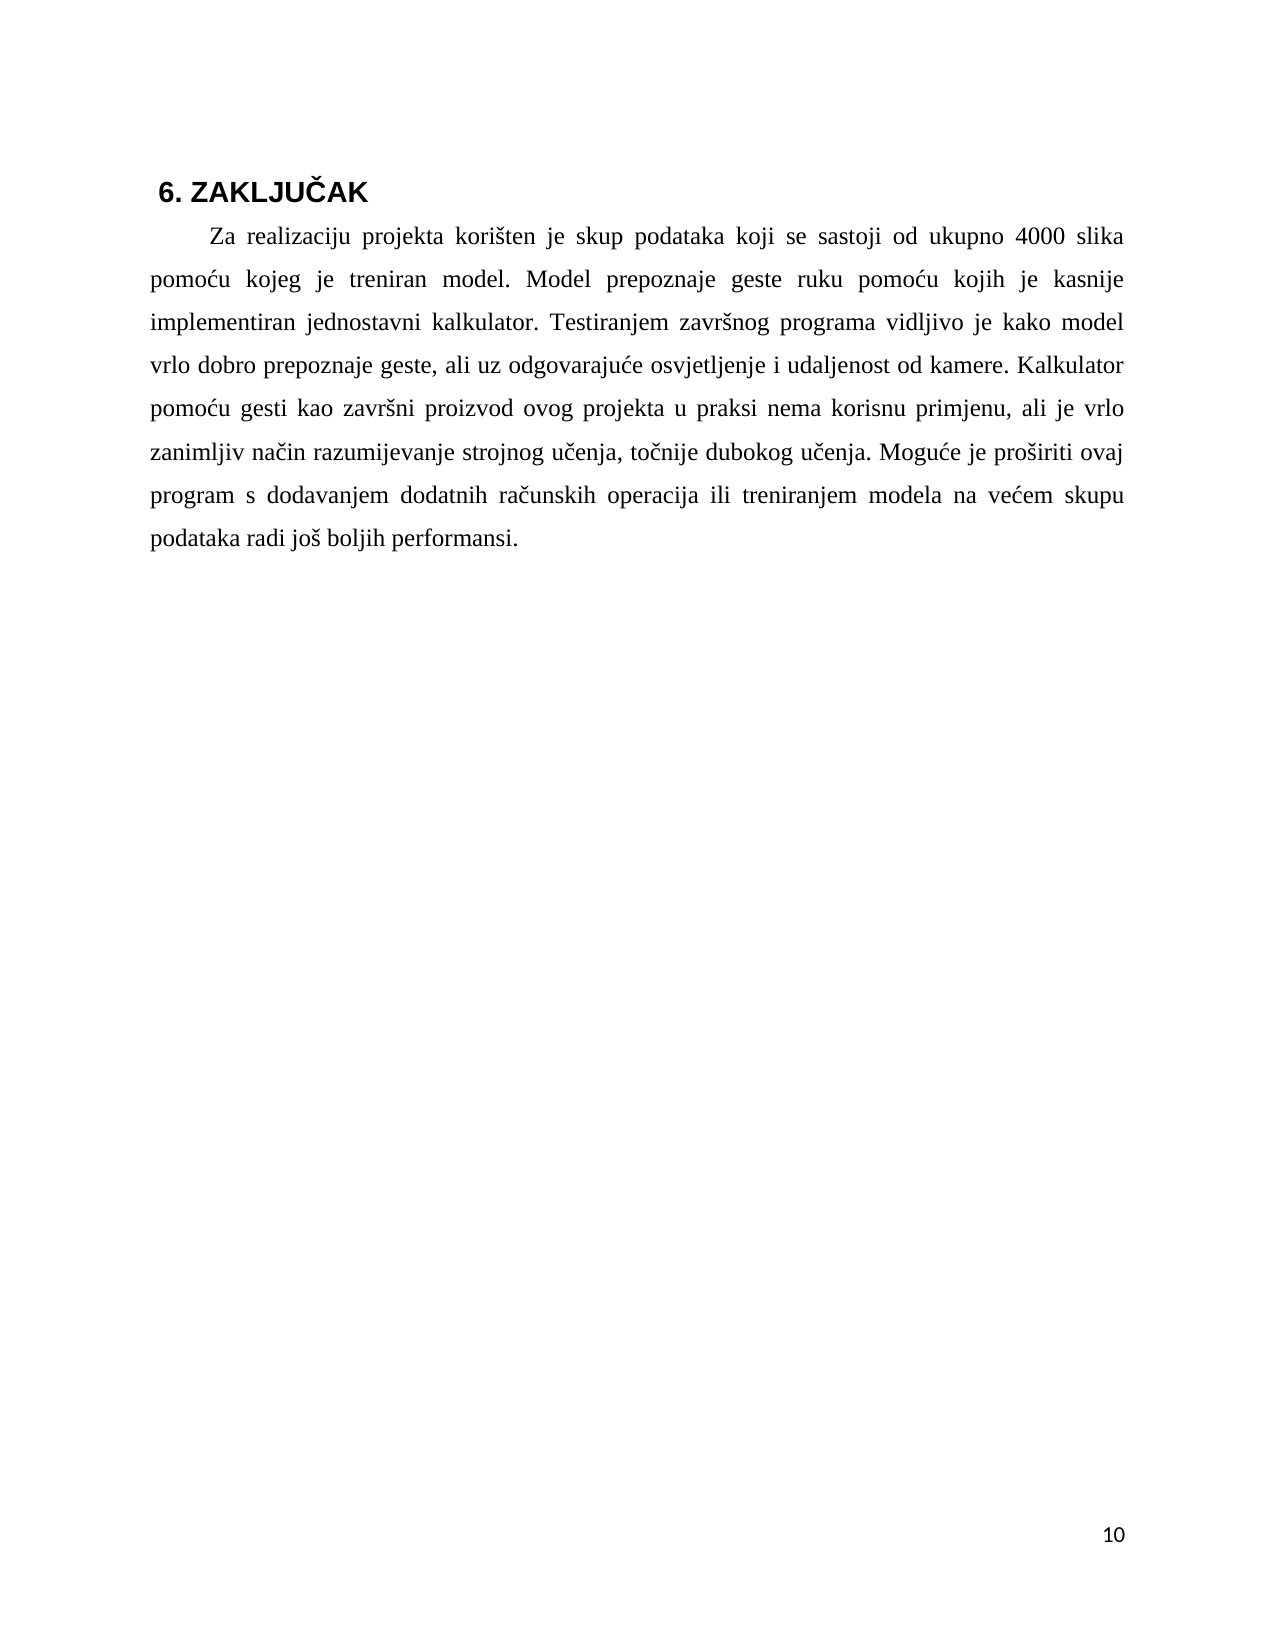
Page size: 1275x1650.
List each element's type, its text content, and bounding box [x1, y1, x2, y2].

subtitle 6. ZAKLJUČAK [150, 175, 1125, 208]
text Za realizaciju projekta korišten je skup podataka koji se sastoji od ukupno 4000 slika pomoću kojeg je treniran model. Model prepoznaje geste ruku pomoću kojih je kasnije implementiran jednostavni kalkulator. Testiranjem završnog programa vidljivo je kako model vrlo dobro prepoznaje geste, ali uz odgovarajuće osvjetljenje i udaljenost od kamere. Kalkulator pomoću gesti kao završni proizvod ovog projekta u praksi nema korisnu primjenu, ali je vrlo zanimljiv način razumijevanje strojnog učenja, točnije dubokog učenja. Moguće je proširiti ovaj program s dodavanjem dodatnih računskih operacija ili treniranjem modela na većem skupu podataka radi još boljih performansi. [150, 221, 1125, 552]
